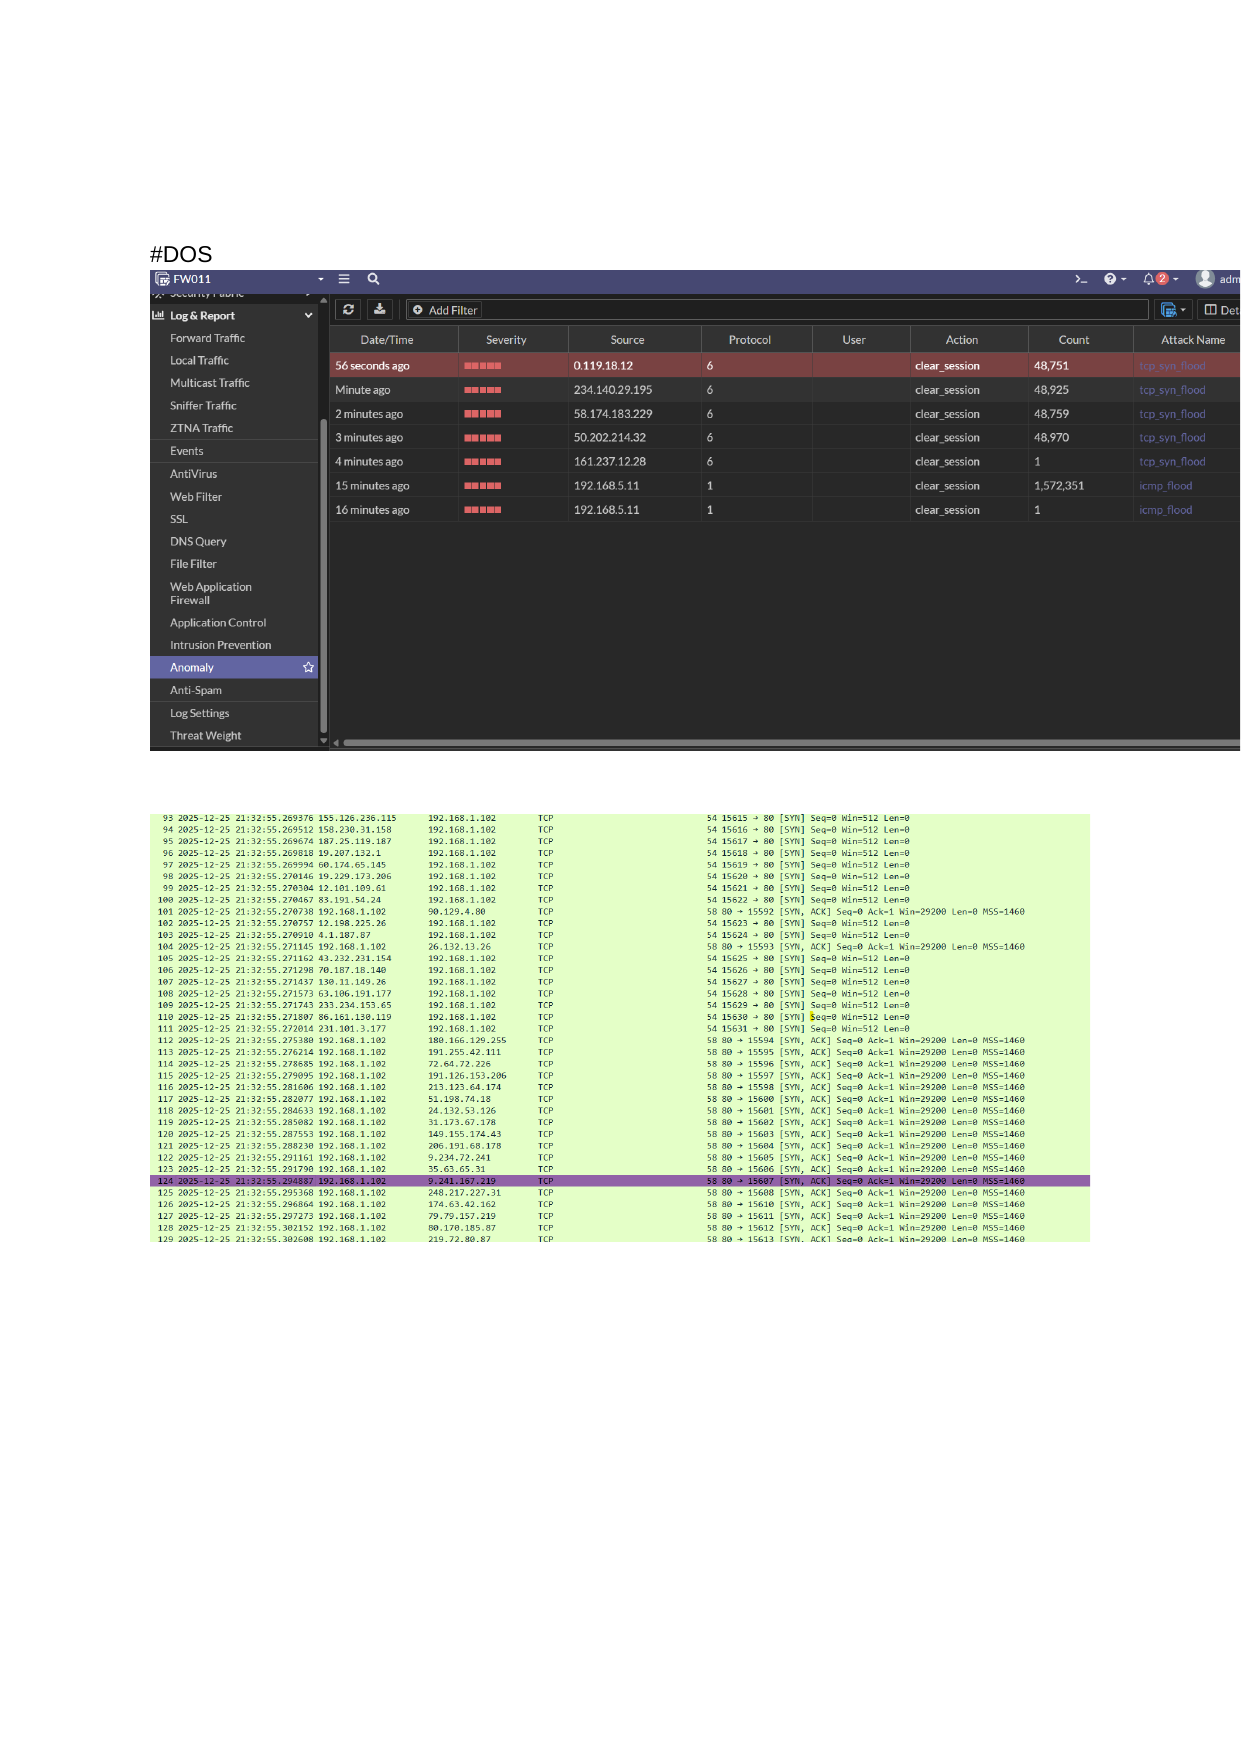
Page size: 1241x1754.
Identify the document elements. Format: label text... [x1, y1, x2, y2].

text #DOS [150, 241, 1090, 267]
picture [150, 814, 1091, 1242]
picture [150, 270, 1241, 751]
